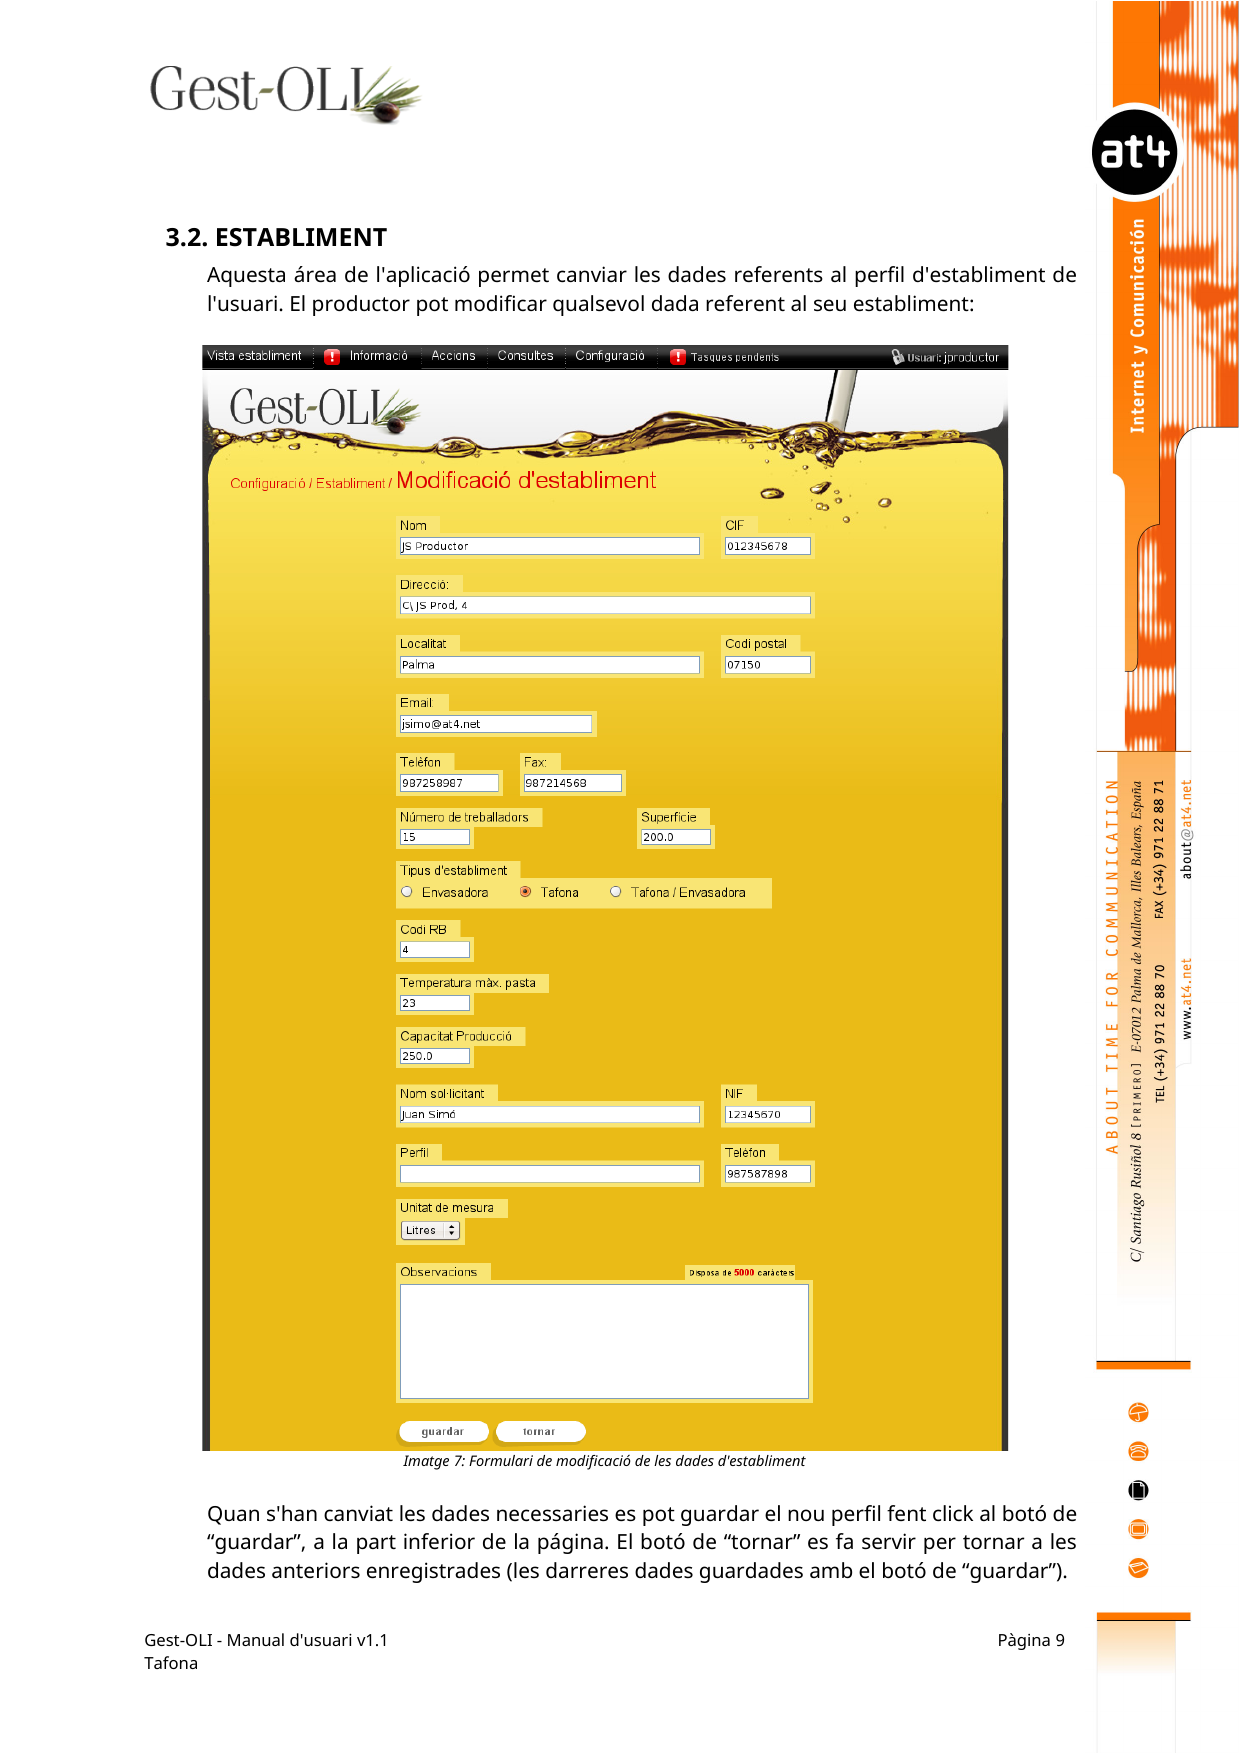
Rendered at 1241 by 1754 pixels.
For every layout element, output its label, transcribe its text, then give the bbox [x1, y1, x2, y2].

text Imatge 7: Formulari de modificació de les dades d'establiment [202, 1451, 1008, 1471]
text Quan s'han canviat les dades necessaries es pot guardar el nou perfil fent click al botó de “guardar”, a la part inferior de la página. El botó de “tornar” es fa servir per tornar a les dades anteriors enregistrades (les darreres dades guardades amb el botó de “guardar”). [207, 1499, 1078, 1584]
subtitle 3.2. ESTABLIMENT [133, 220, 1078, 254]
picture [202, 345, 1009, 1451]
text Aquesta área de l'aplicació permet canviar les dades referents al perfil d'establiment de l'usuari. El productor pot modificar qualsevol dada referent al seu establiment: [207, 260, 1078, 317]
picture [1085, 1, 1239, 1753]
picture [149, 66, 423, 126]
